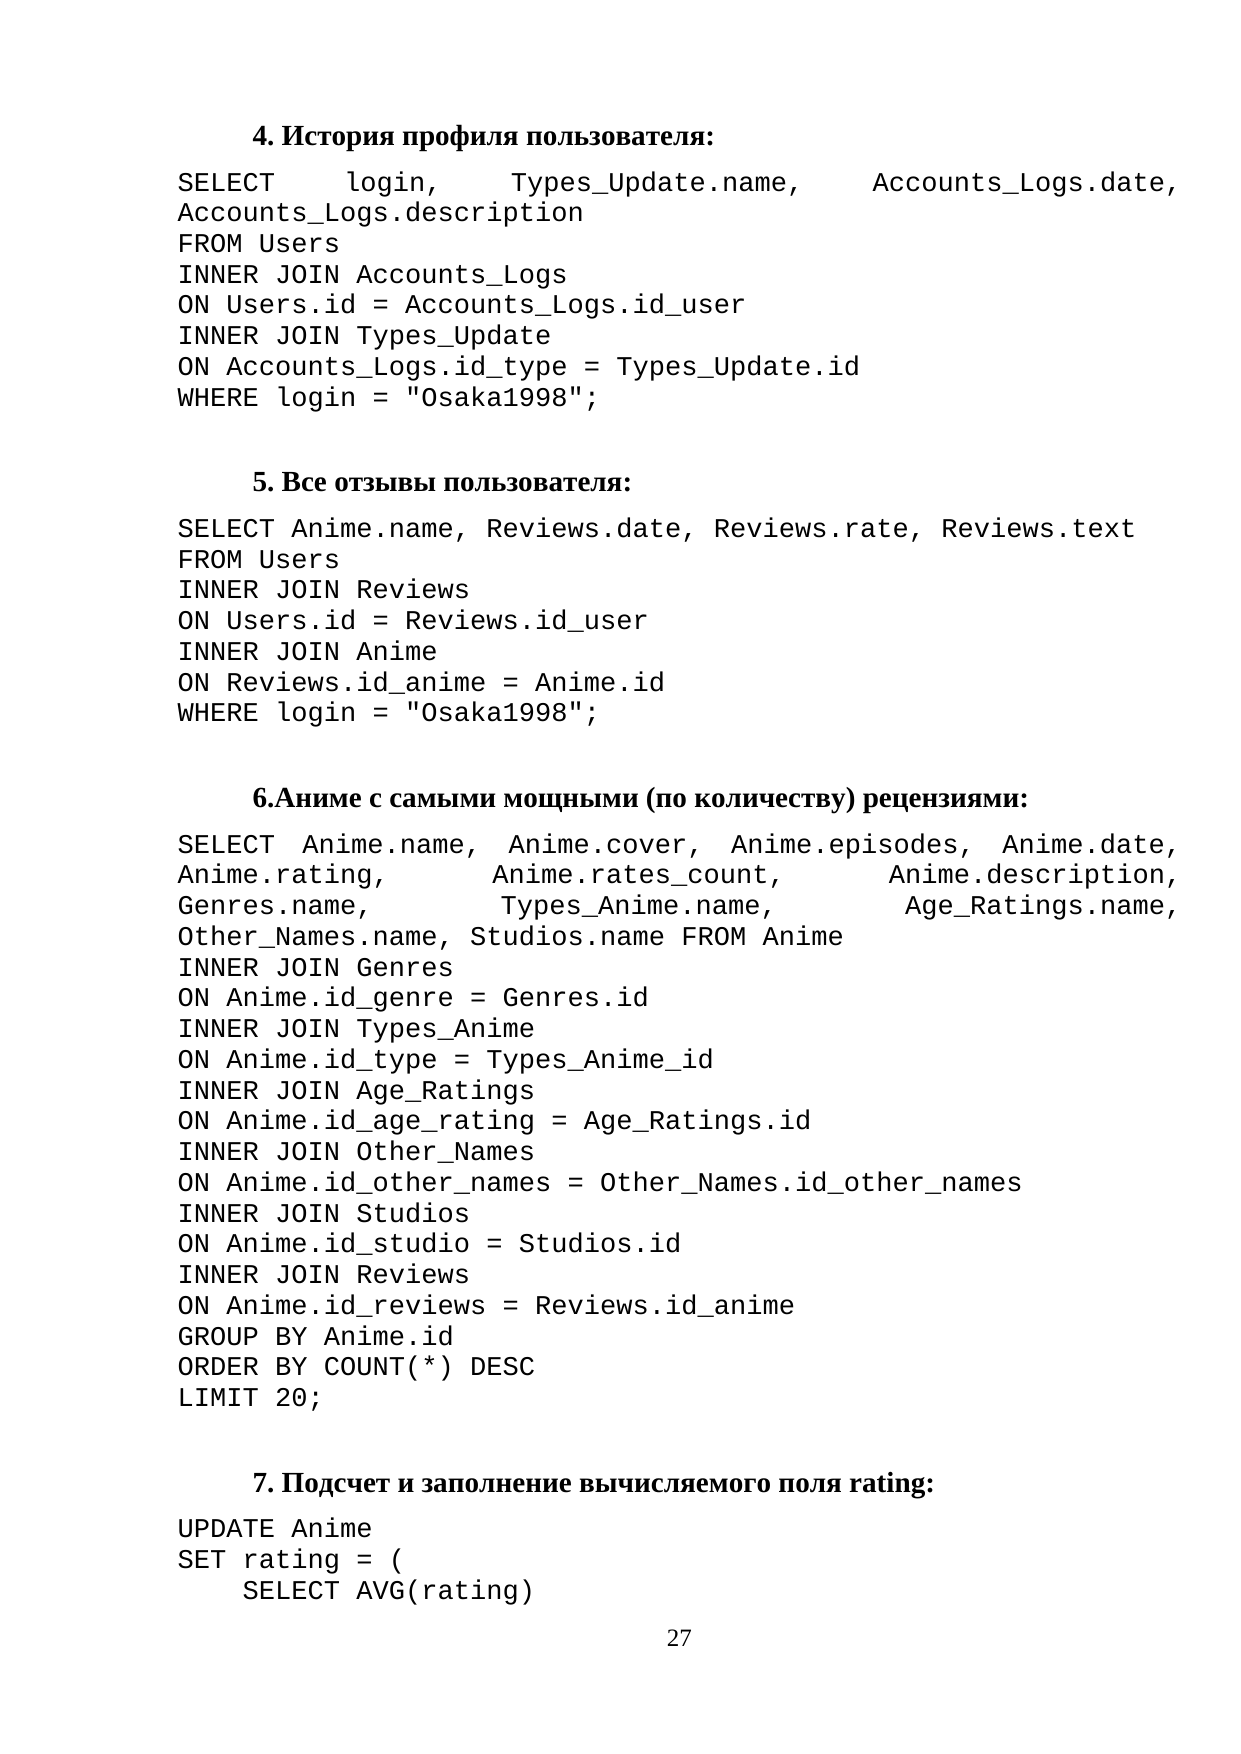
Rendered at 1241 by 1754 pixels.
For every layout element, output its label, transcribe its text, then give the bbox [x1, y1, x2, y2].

text WHERE login = "Osaka1998"; [177, 699, 1181, 730]
text ON Anime.id_studio = Studios.id [177, 1230, 1181, 1261]
text SELECT Anime.name, Anime.cover, Anime.episodes, Anime.date, Anime.rating, Anime.rates_count, Anime.description, Genres.name, Types_Anime.name, Age_Ratings.name, Other_Names.name, Studios.name FROM Anime [177, 831, 1181, 953]
text INNER JOIN Anime [177, 638, 1181, 668]
text LIMIT 20; [177, 1384, 1181, 1414]
text ON Anime.id_other_names = Other_Names.id_other_names [177, 1169, 1181, 1199]
text UPDATE Anime [177, 1515, 1181, 1546]
text INNER JOIN Reviews [177, 1261, 1181, 1292]
text 4. История профиля пользователя: [177, 118, 1181, 152]
text ON Anime.id_reviews = Reviews.id_anime [177, 1292, 1181, 1322]
text FROM Users [177, 230, 1181, 261]
text 6.Аниме с самыми мощными (по количеству) рецензиями: [177, 780, 1181, 814]
text ON Accounts_Logs.id_type = Types_Update.id [177, 353, 1181, 383]
text GROUP BY Anime.id [177, 1322, 1181, 1353]
text ON Anime.id_age_rating = Age_Ratings.id [177, 1107, 1181, 1138]
text ORDER BY COUNT(*) DESC [177, 1353, 1181, 1384]
text INNER JOIN Reviews [177, 576, 1181, 607]
text ON Anime.id_type = Types_Anime_id [177, 1046, 1181, 1076]
text INNER JOIN Types_Anime [177, 1015, 1181, 1046]
text INNER JOIN Other_Names [177, 1138, 1181, 1169]
text SELECT login, Types_Update.name, Accounts_Logs.date, Accounts_Logs.description [177, 168, 1181, 230]
text SELECT AVG(rating) [177, 1577, 1181, 1607]
text SET rating = ( [177, 1546, 1181, 1577]
text 5. Все отзывы пользователя: [177, 464, 1181, 498]
text INNER JOIN Types_Update [177, 322, 1181, 353]
text INNER JOIN Accounts_Logs [177, 261, 1181, 291]
text INNER JOIN Genres [177, 953, 1181, 984]
text ON Users.id = Reviews.id_user [177, 607, 1181, 638]
text FROM Users [177, 546, 1181, 576]
text INNER JOIN Age_Ratings [177, 1076, 1181, 1107]
text INNER JOIN Studios [177, 1199, 1181, 1230]
text ON Users.id = Accounts_Logs.id_user [177, 291, 1181, 322]
text ON Reviews.id_anime = Anime.id [177, 668, 1181, 699]
text WHERE login = "Osaka1998"; [177, 383, 1181, 414]
text ON Anime.id_genre = Genres.id [177, 984, 1181, 1015]
text SELECT Anime.name, Reviews.date, Reviews.rate, Reviews.text [177, 515, 1181, 546]
text 7. Подсчет и заполнение вычисляемого поля rating: [177, 1465, 1181, 1498]
